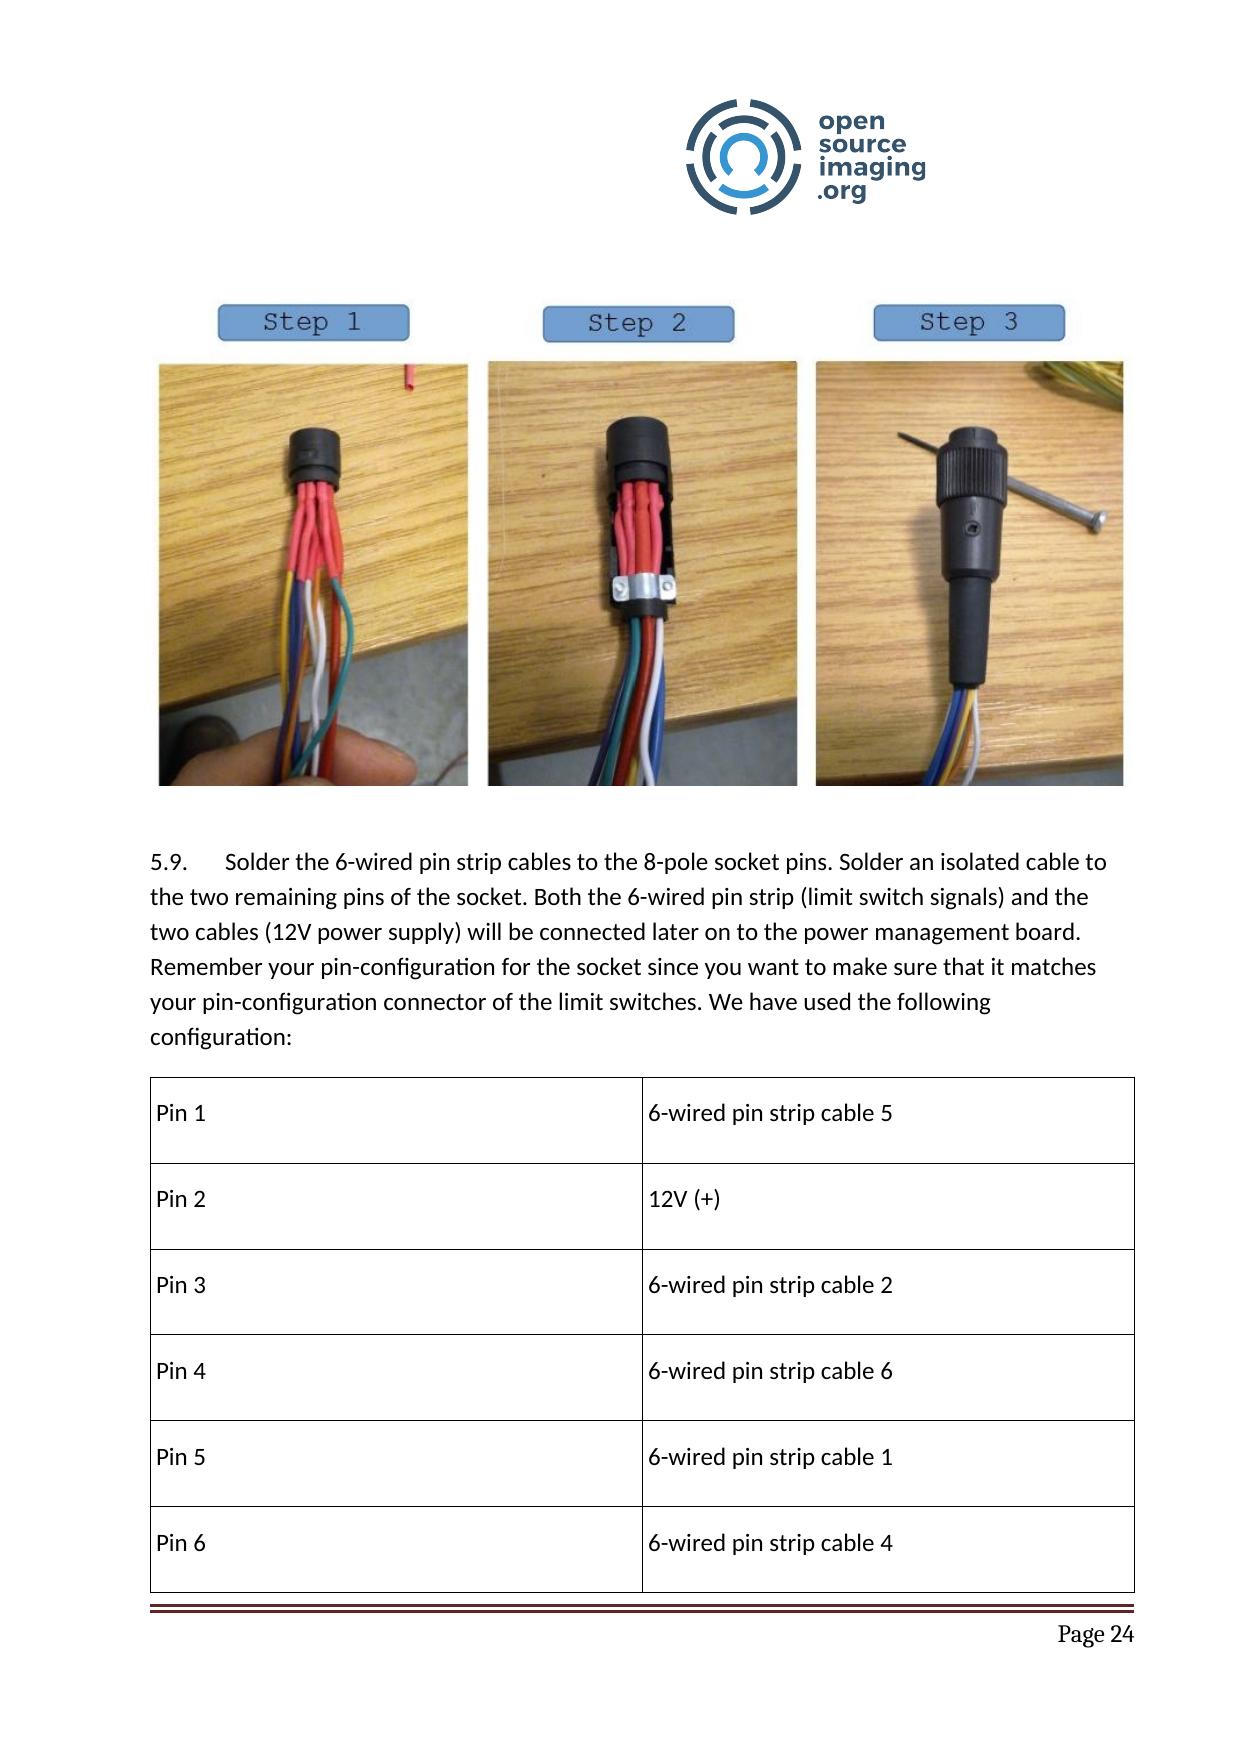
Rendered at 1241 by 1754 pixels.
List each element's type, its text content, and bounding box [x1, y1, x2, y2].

table_cell Pin 2 [151, 1164, 642, 1248]
table_cell 6-wired pin strip cable 2 [643, 1250, 1134, 1334]
table_cell 6-wired pin strip cable 4 [643, 1507, 1134, 1592]
table_cell 6-wired pin strip cable 1 [643, 1421, 1134, 1506]
table_cell 12V (+) [643, 1164, 1134, 1248]
table_cell Pin 3 [151, 1250, 642, 1334]
table_header Pin 1 [151, 1078, 642, 1162]
text Figure 11 Photograph of different assembly steps of the connectors. A shrinking tube (red color) was added to improve isolation between connections. [150, 273, 1134, 297]
table_cell Pin 5 [151, 1421, 642, 1506]
table_header 6-wired pin strip cable 5 [643, 1078, 1134, 1162]
table_cell Pin 6 [151, 1507, 642, 1592]
table_cell 6-wired pin strip cable 6 [643, 1335, 1134, 1420]
table_cell Pin 4 [151, 1335, 642, 1420]
list Solder the 6-wired pin strip cables to the 8-pole socket pins. Solder an isolated cable to the two remaining pins of the socket. Both the 6-wired pin strip (limit switch signals) and the two cables (12V power supply) will be connected later on to the power management board. Remember your pin-configuration for the socket since you want to make sure that it matches your pin-configuration connector of the limit switches. We have used the following configuration: [150, 846, 1134, 1051]
